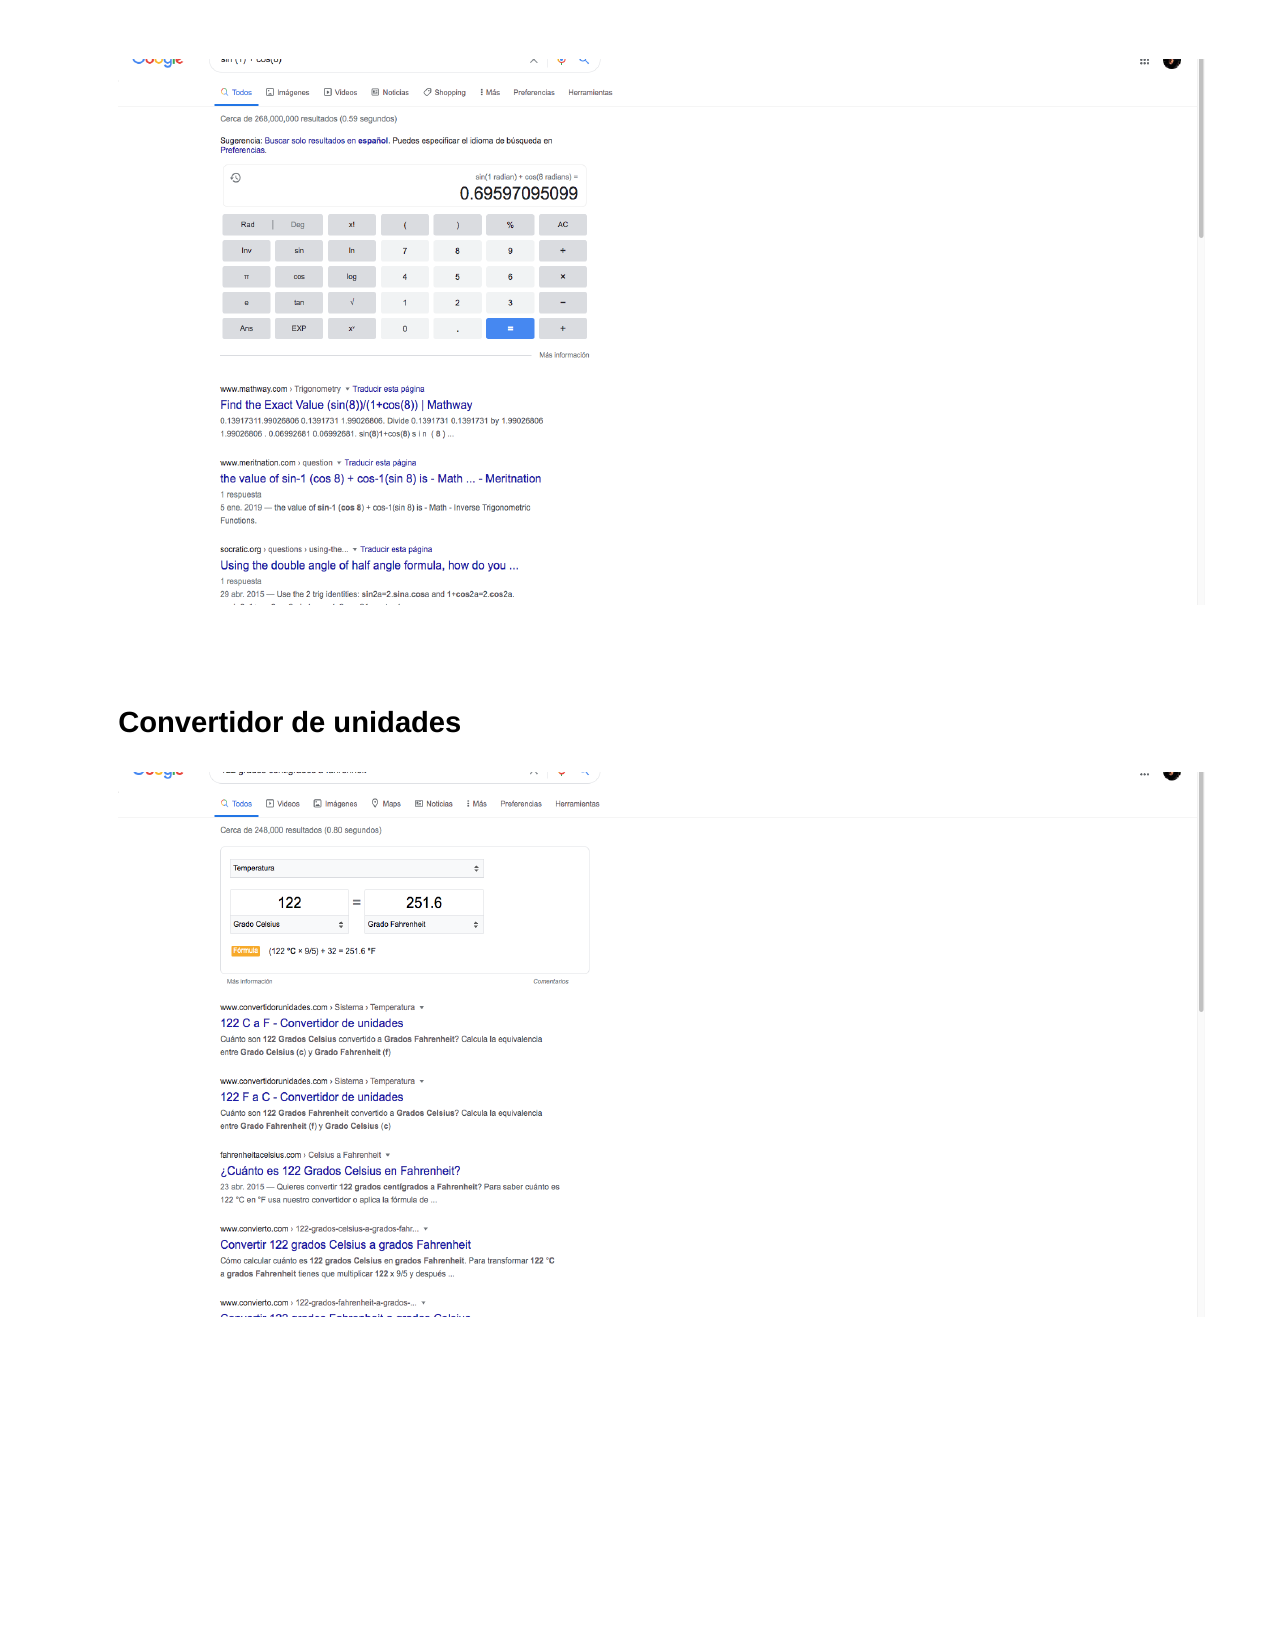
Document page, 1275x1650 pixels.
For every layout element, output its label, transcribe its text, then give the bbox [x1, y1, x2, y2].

text Convertidor de unidades [118, 706, 1205, 739]
